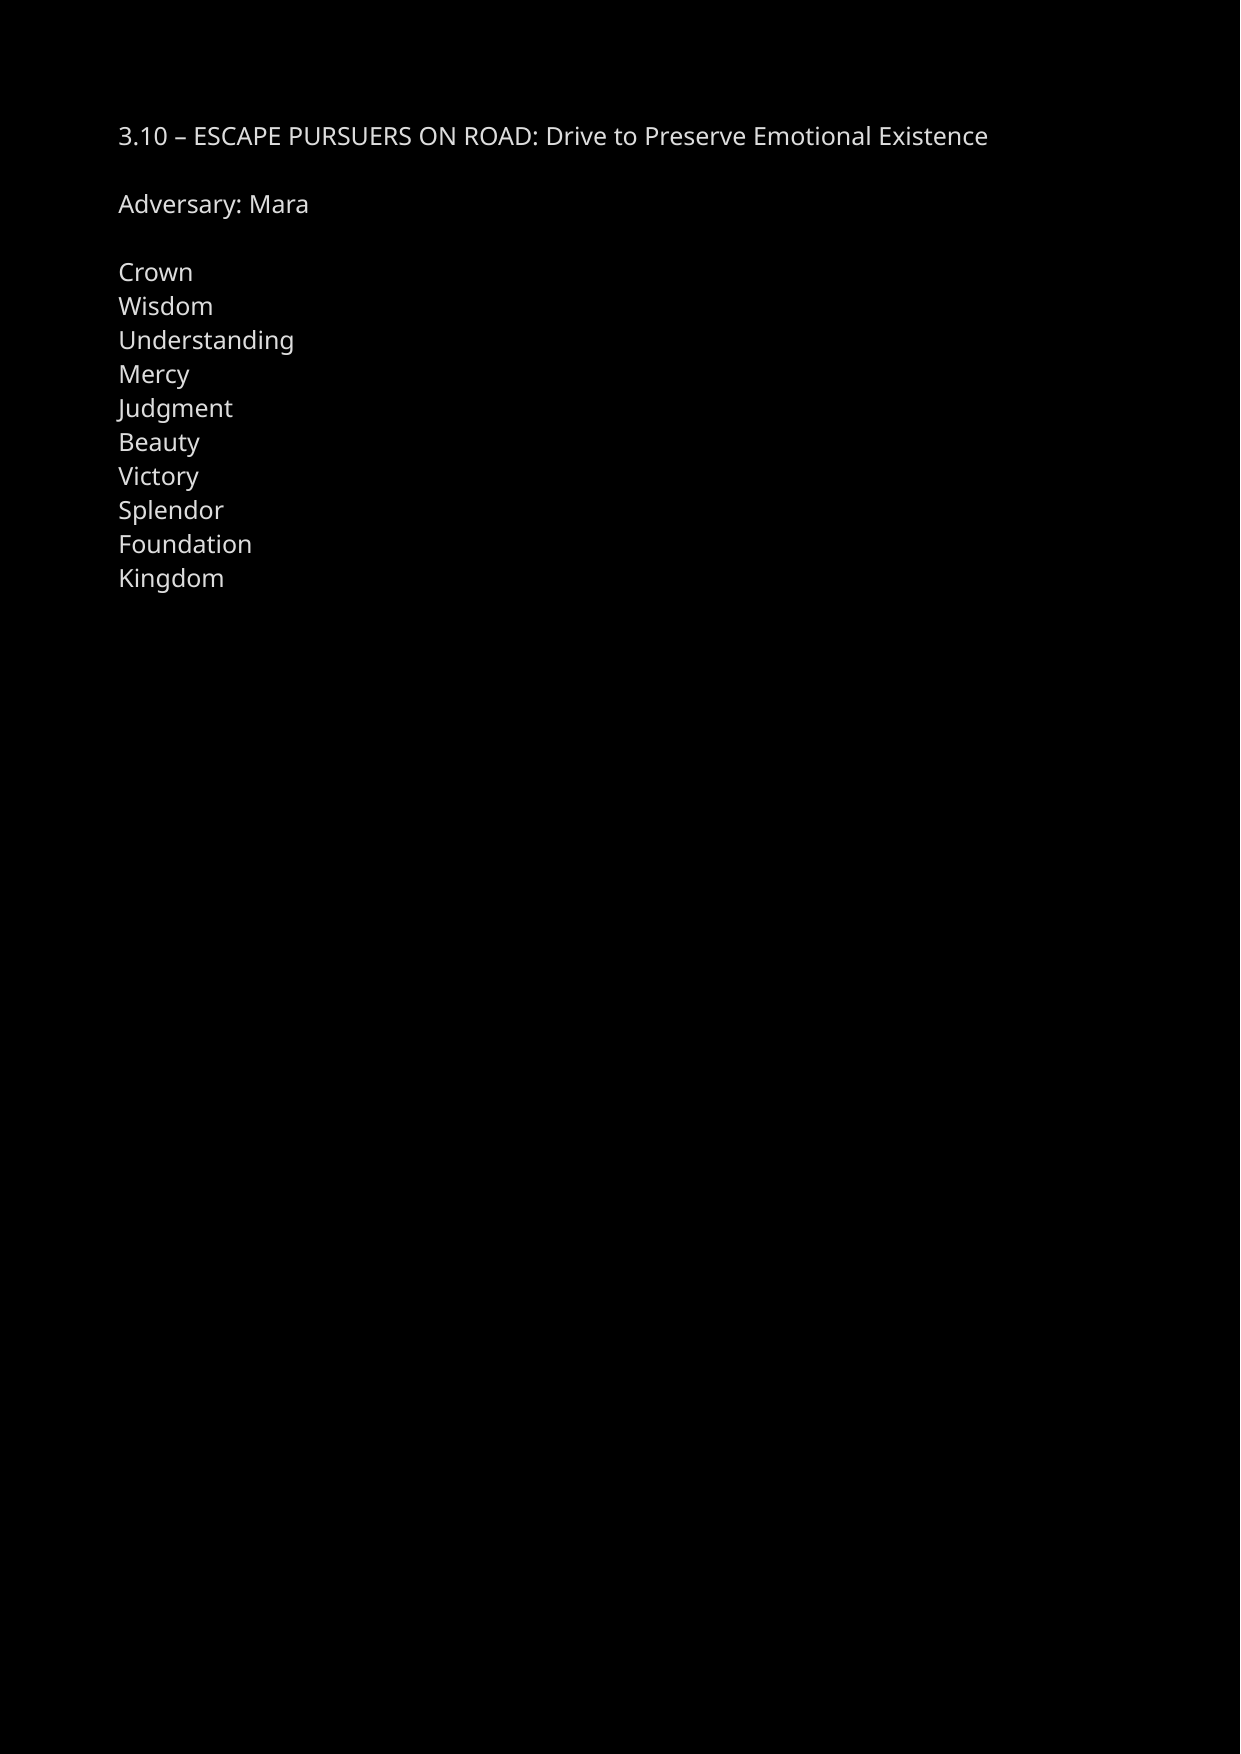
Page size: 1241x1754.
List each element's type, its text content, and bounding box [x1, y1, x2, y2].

text Wisdom [118, 288, 1122, 322]
text Crown [118, 254, 1122, 288]
text Foundation [118, 527, 1122, 561]
text Kingdom [118, 561, 1122, 595]
text Adversary: Mara [118, 186, 1122, 220]
text Understanding [118, 322, 1122, 357]
text Splendor [118, 493, 1122, 527]
text Judgment [118, 391, 1122, 425]
text 3.10 – ESCAPE PURSUERS ON ROAD: Drive to Preserve Emotional Existence [118, 118, 1122, 152]
text Mercy [118, 357, 1122, 391]
text Beauty [118, 425, 1122, 459]
text Victory [118, 459, 1122, 493]
